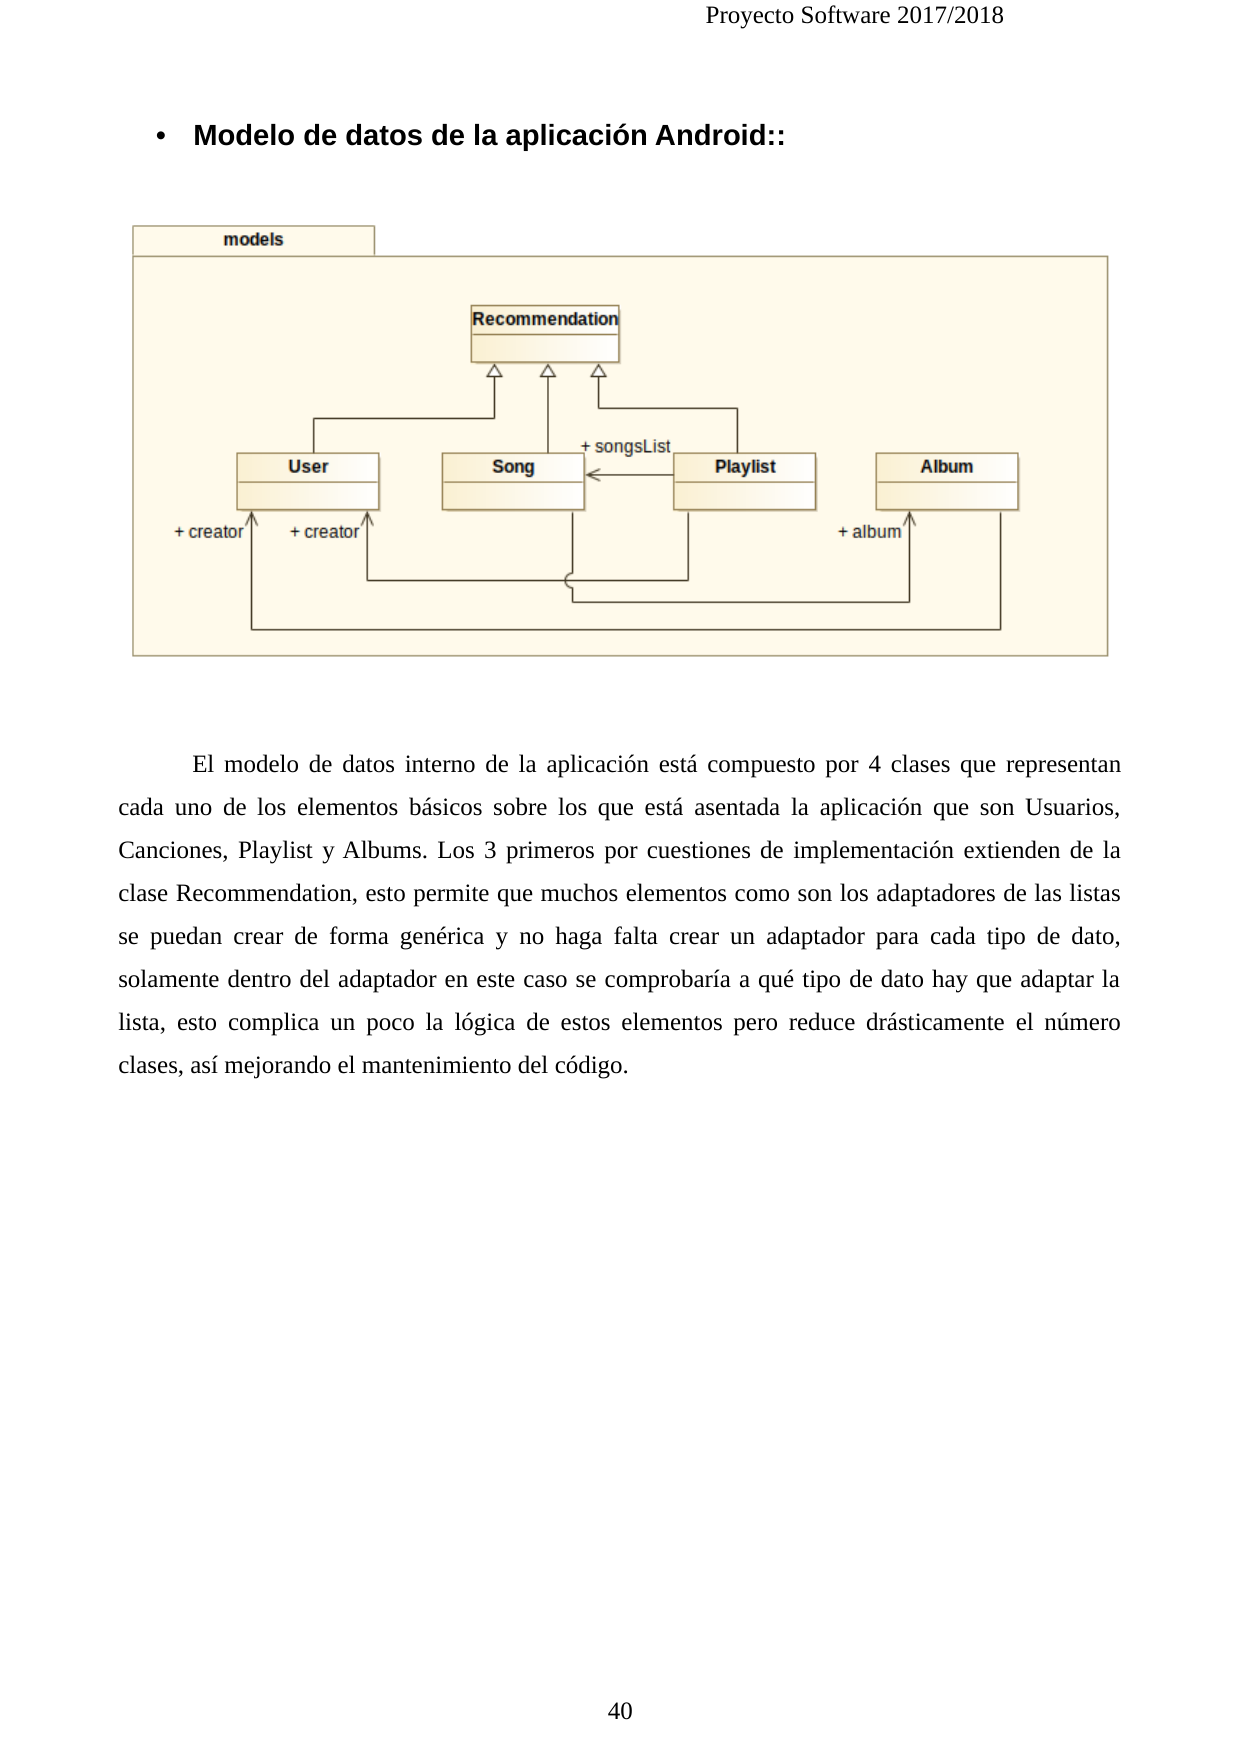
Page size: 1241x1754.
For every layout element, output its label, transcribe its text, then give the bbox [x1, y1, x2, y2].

subtitle Modelo de datos de la aplicación Android:: [156, 118, 1122, 152]
picture [118, 211, 1123, 677]
text El modelo de datos interno de la aplicación está compuesto por 4 clases que representan cada uno de los elementos básicos sobre los que está asentada la aplicación que son Usuarios, Canciones, Playlist y Albums. Los 3 primeros por cuestiones de implementación extienden de la clase Recommendation, esto permite que muchos elementos como son los adaptadores de las listas se puedan crear de forma genérica y no haga falta crear un adaptador para cada tipo de dato, solamente dentro del adaptador en este caso se comprobaría a qué tipo de dato hay que adaptar la lista, esto complica un poco la lógica de estos elementos pero reduce drásticamente el número clases, así mejorando el mantenimiento del código. [118, 749, 1122, 1079]
